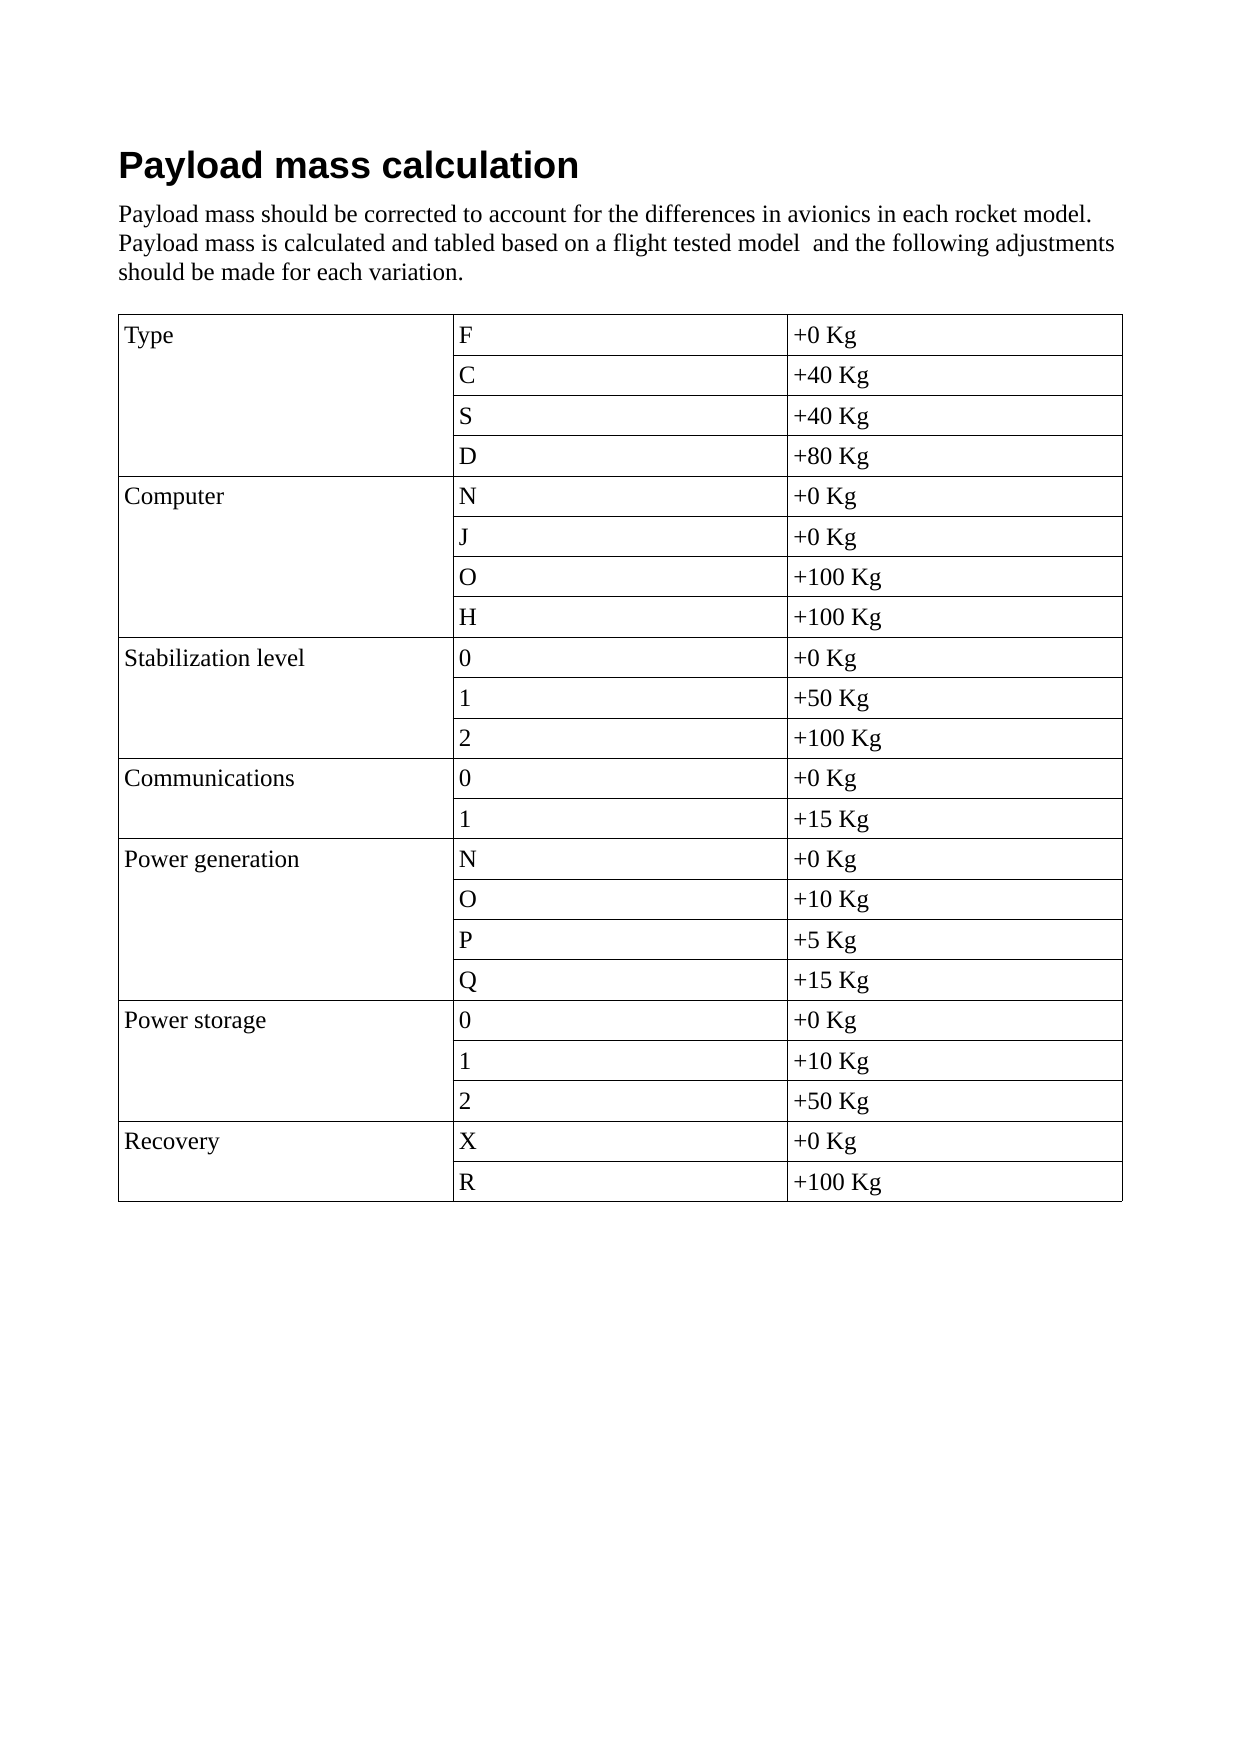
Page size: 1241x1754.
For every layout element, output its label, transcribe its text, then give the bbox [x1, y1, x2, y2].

table_cell 0 [454, 1001, 787, 1040]
table_cell +0 Kg [788, 759, 1122, 798]
table_cell +0 Kg [788, 839, 1122, 879]
table_header +0 Kg [788, 315, 1122, 354]
table_cell +50 Kg [788, 678, 1122, 717]
table_cell O [454, 880, 787, 919]
table_cell +100 Kg [788, 1162, 1122, 1201]
table_cell X [454, 1122, 787, 1161]
table_cell 1 [454, 678, 787, 717]
table_cell +100 Kg [788, 557, 1122, 596]
table_cell +5 Kg [788, 920, 1122, 959]
table_cell +50 Kg [788, 1081, 1122, 1121]
table_cell Recovery [119, 1122, 453, 1201]
table_cell +40 Kg [788, 356, 1122, 395]
table_header F [454, 315, 787, 354]
table_cell N [454, 477, 787, 516]
table_cell 0 [454, 638, 787, 677]
table_cell Power generation [119, 839, 453, 999]
table_cell S [454, 396, 787, 435]
table_cell +100 Kg [788, 719, 1122, 758]
subtitle Payload mass calculation [118, 143, 1122, 187]
table_cell 2 [454, 719, 787, 758]
table_cell Q [454, 960, 787, 999]
table_cell R [454, 1162, 787, 1201]
table_cell +0 Kg [788, 1001, 1122, 1040]
table_cell +40 Kg [788, 396, 1122, 435]
table_cell +15 Kg [788, 799, 1122, 838]
table_cell +0 Kg [788, 638, 1122, 677]
text Payload mass should be corrected to account for the differences in avionics in each rocket model. Payload mass is calculated and tabled based on a flight tested model and the following adjustments should be made for each variation. [118, 199, 1122, 286]
table_cell +10 Kg [788, 880, 1122, 919]
table_cell +0 Kg [788, 477, 1122, 516]
table_cell O [454, 557, 787, 596]
table_cell +15 Kg [788, 960, 1122, 999]
table_cell 0 [454, 759, 787, 798]
table_cell 1 [454, 1041, 787, 1080]
table_cell 1 [454, 799, 787, 838]
table_cell H [454, 597, 787, 637]
table_cell Power storage [119, 1001, 453, 1121]
table_cell D [454, 436, 787, 476]
table_cell +0 Kg [788, 1122, 1122, 1161]
table_cell P [454, 920, 787, 959]
table_cell Stabilization level [119, 638, 453, 758]
table_cell +0 Kg [788, 517, 1122, 556]
table_cell N [454, 839, 787, 879]
table_cell J [454, 517, 787, 556]
table_cell Communications [119, 759, 453, 838]
table_cell +100 Kg [788, 597, 1122, 637]
table_header Type [119, 315, 453, 476]
table_cell +80 Kg [788, 436, 1122, 476]
table_cell +10 Kg [788, 1041, 1122, 1080]
table_cell C [454, 356, 787, 395]
table_cell Computer [119, 477, 453, 637]
table_cell 2 [454, 1081, 787, 1121]
